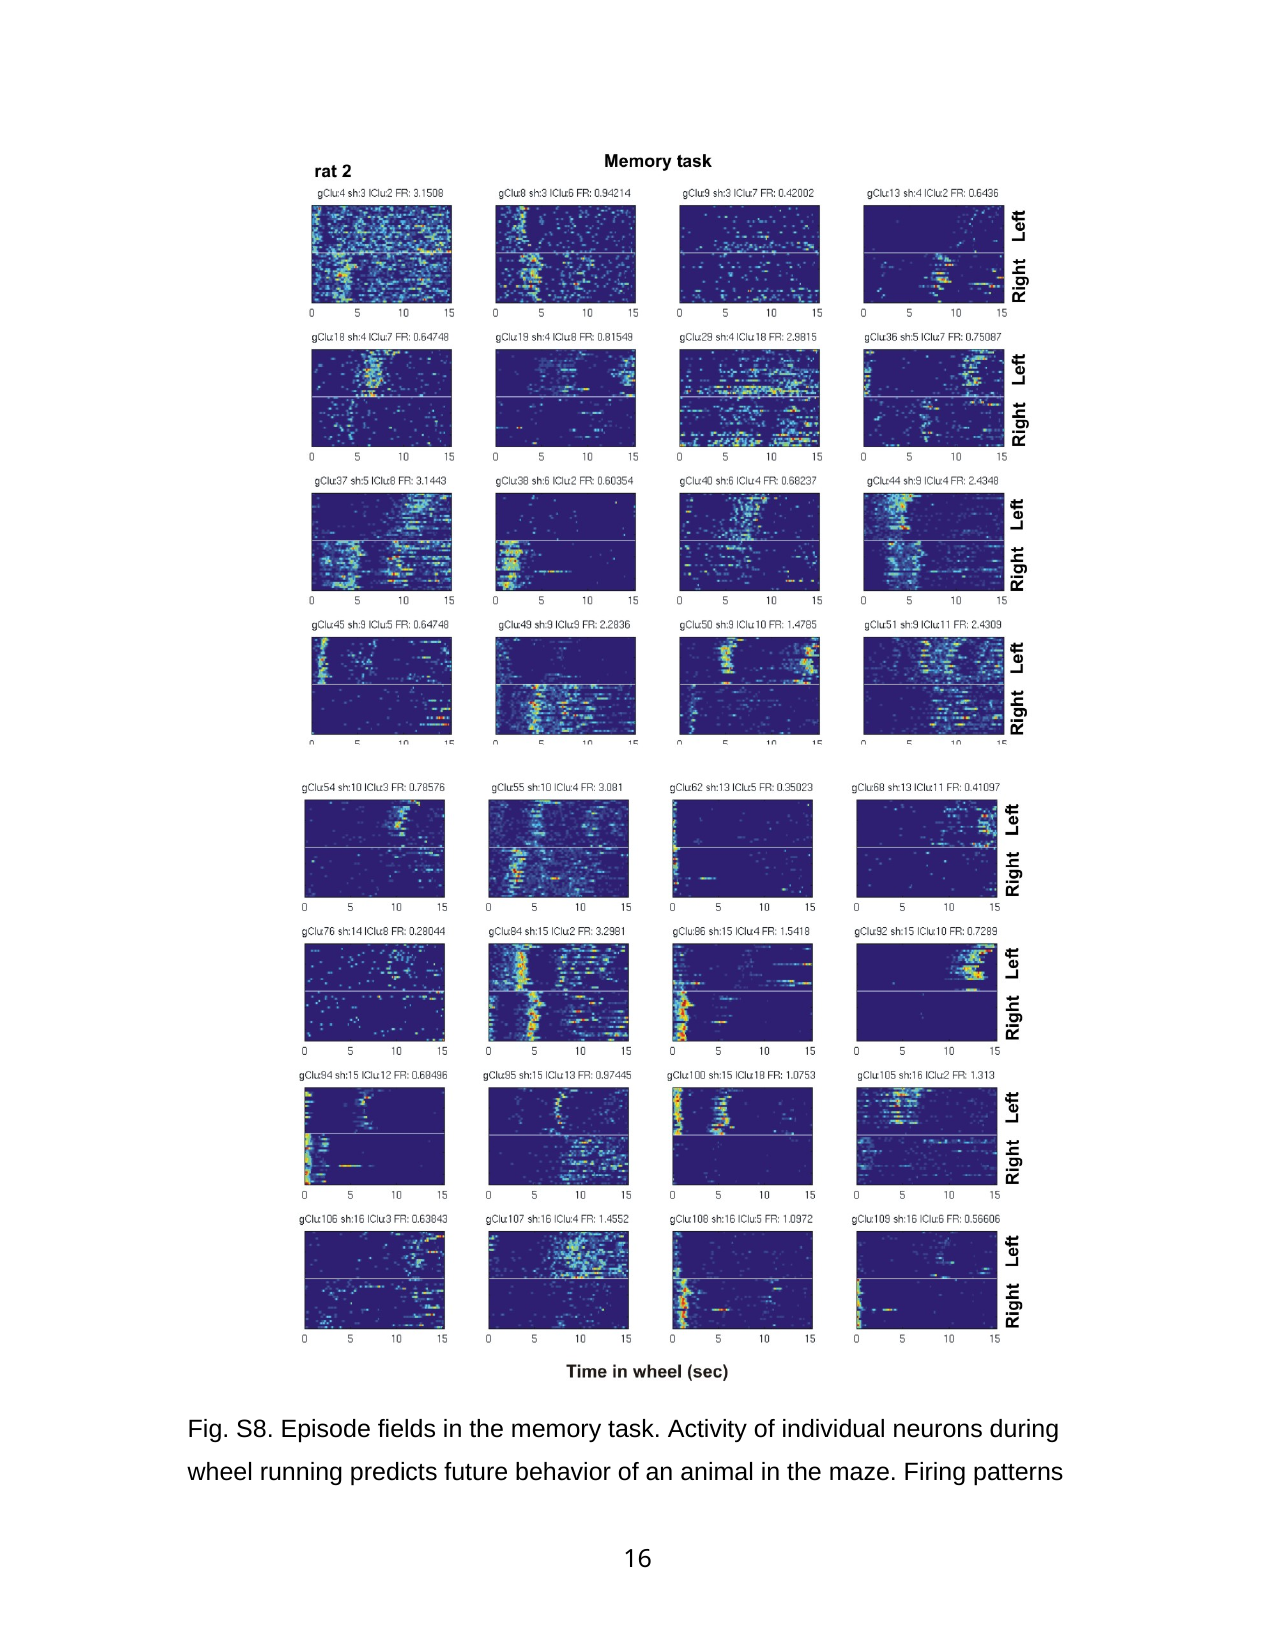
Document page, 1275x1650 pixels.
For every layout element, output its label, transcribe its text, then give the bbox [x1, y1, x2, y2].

picture [188, 150, 1088, 1400]
text Fig. S8. Episode fields in the memory task. Activity of individual neurons during wheel running predicts future behavior of an animal in the maze. Firing patterns [187, 1414, 1087, 1486]
